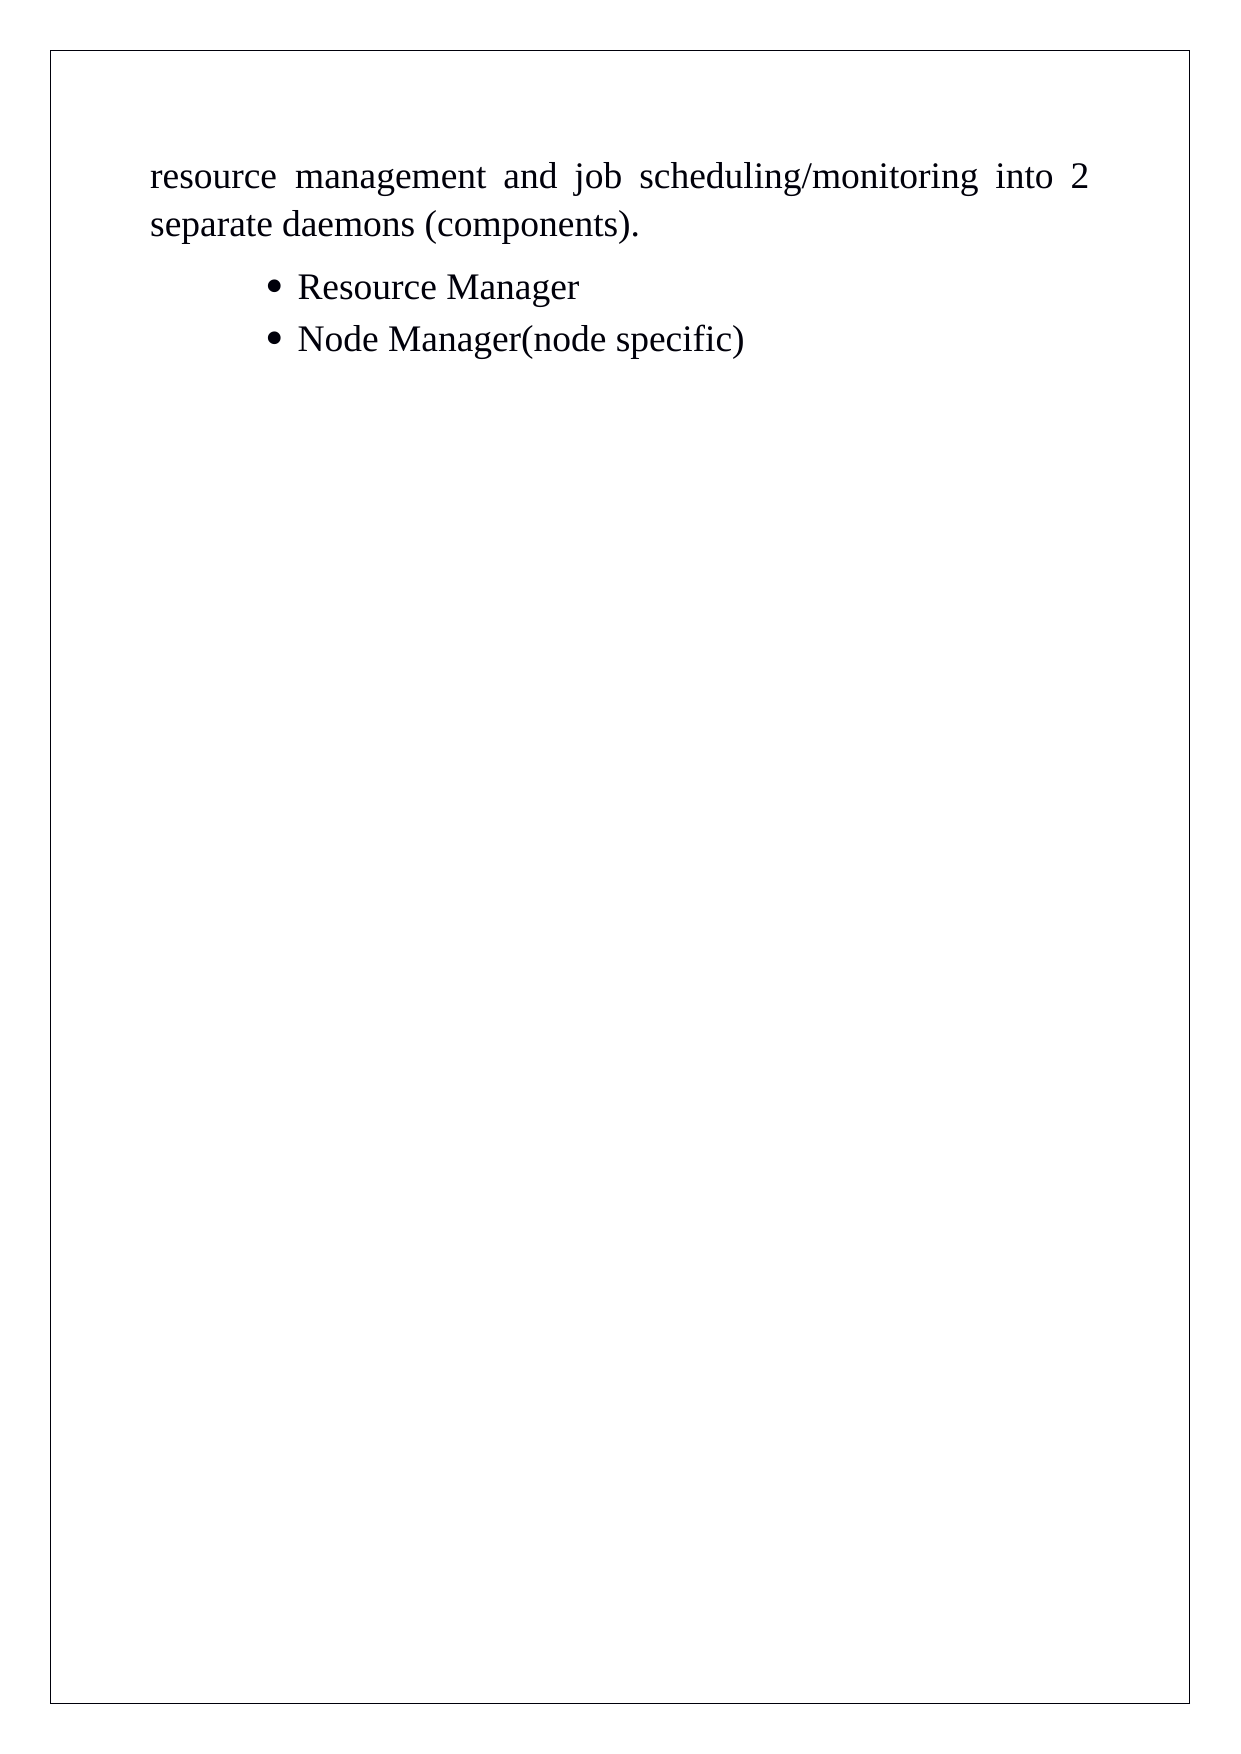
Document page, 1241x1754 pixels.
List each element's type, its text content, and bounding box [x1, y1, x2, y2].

list Node Manager(node specific) [268, 316, 1090, 359]
list Resource Manager [268, 264, 1090, 308]
text resource management and job scheduling/monitoring into 2 separate daemons (components). [150, 150, 1090, 244]
